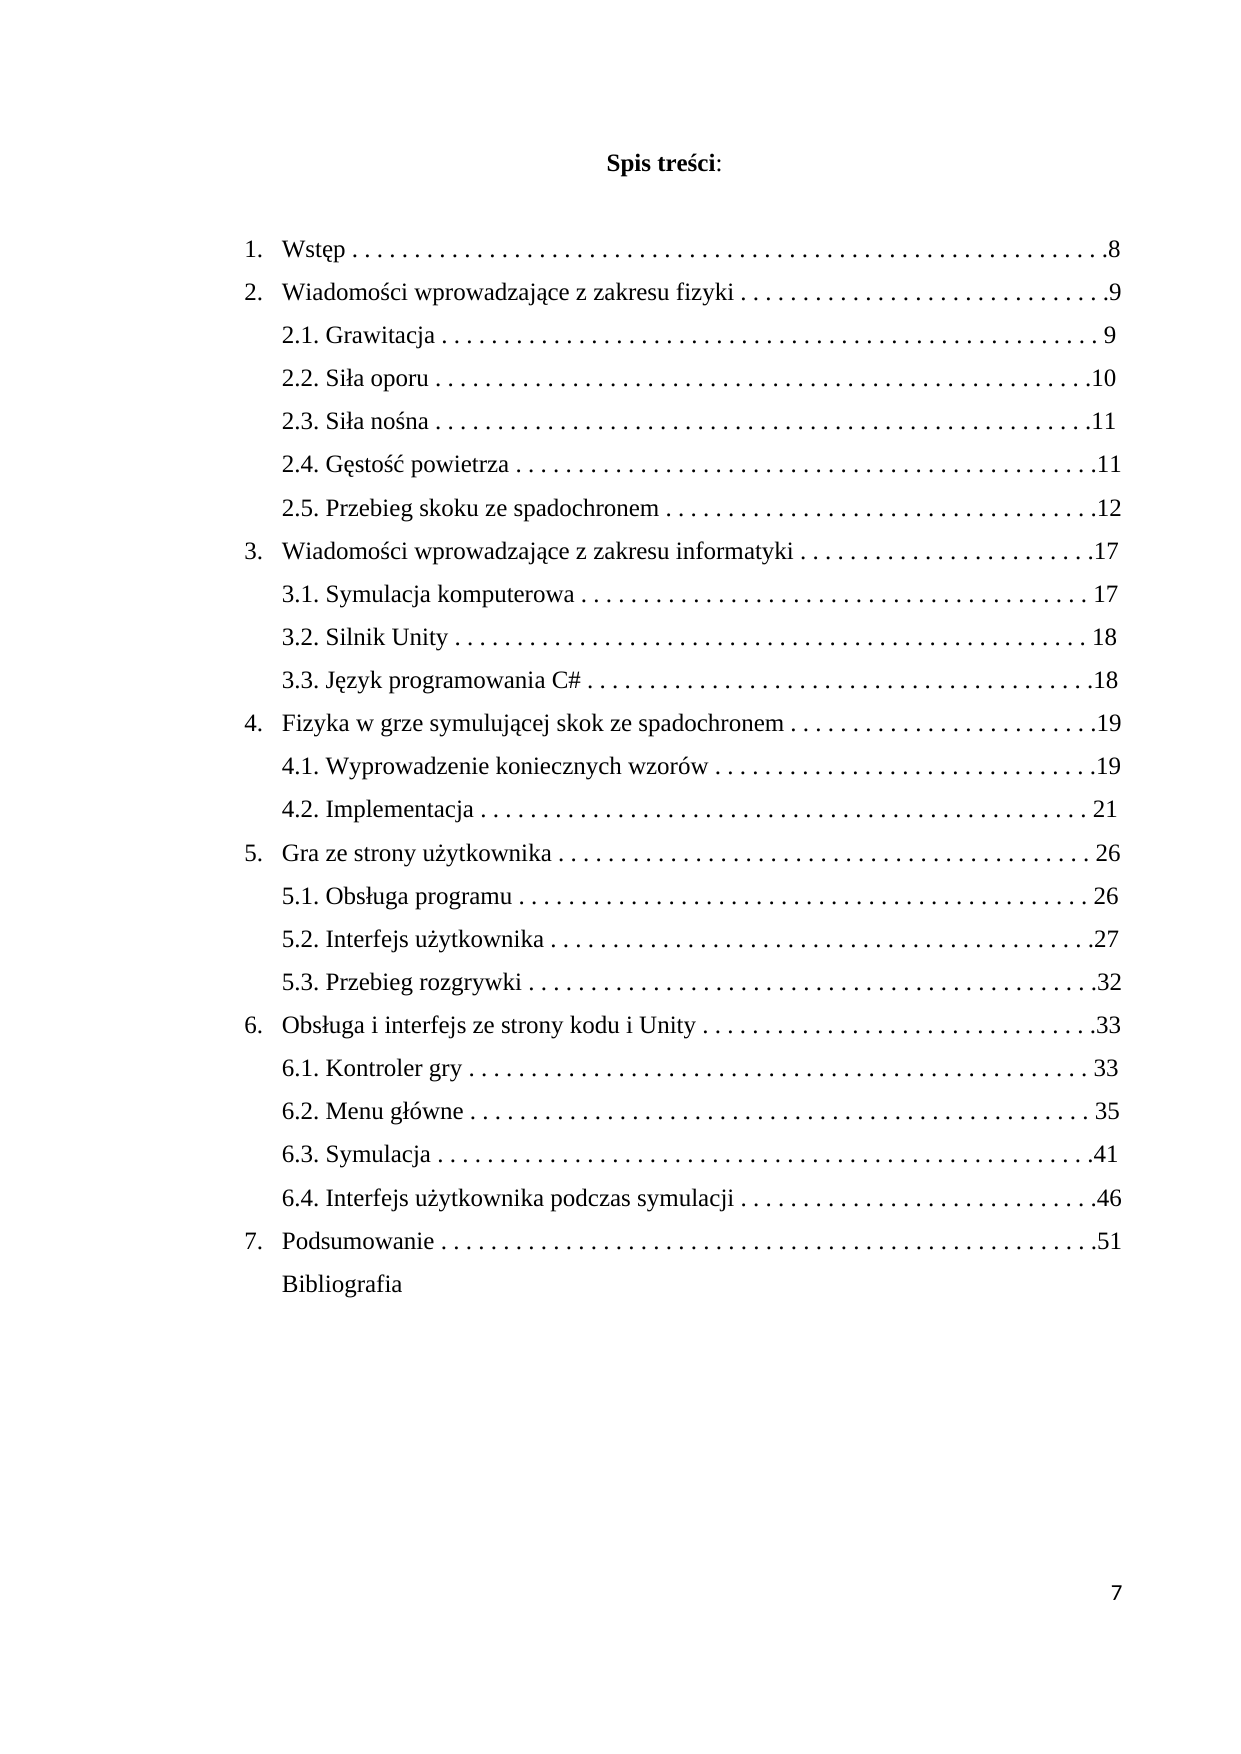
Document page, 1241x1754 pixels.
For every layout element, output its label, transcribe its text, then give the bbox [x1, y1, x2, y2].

list Fizyka w grze symulującej skok ze spadochronem . . . . . . . . . . . . . . . . . . . . . . . . .19 [244, 708, 1122, 737]
list 6.4. Interfejs użytkownika podczas symulacji . . . . . . . . . . . . . . . . . . . . . . . . . . . . .46 [244, 1183, 1122, 1211]
list 6.1. Kontroler gry . . . . . . . . . . . . . . . . . . . . . . . . . . . . . . . . . . . . . . . . . . . . . . . . . . 33 [244, 1053, 1122, 1082]
list 2.3. Siła nośna . . . . . . . . . . . . . . . . . . . . . . . . . . . . . . . . . . . . . . . . . . . . . . . . . . . . .11 [244, 406, 1122, 435]
list Wiadomości wprowadzające z zakresu fizyki . . . . . . . . . . . . . . . . . . . . . . . . . . . . . .9 [244, 277, 1122, 306]
list 6.2. Menu główne . . . . . . . . . . . . . . . . . . . . . . . . . . . . . . . . . . . . . . . . . . . . . . . . . . 35 [244, 1096, 1122, 1125]
list 3.3. Język programowania C# . . . . . . . . . . . . . . . . . . . . . . . . . . . . . . . . . . . . . . . . .18 [244, 665, 1122, 694]
list 2.1. Grawitacja . . . . . . . . . . . . . . . . . . . . . . . . . . . . . . . . . . . . . . . . . . . . . . . . . . . . . 9 [244, 320, 1122, 349]
list 5.3. Przebieg rozgrywki . . . . . . . . . . . . . . . . . . . . . . . . . . . . . . . . . . . . . . . . . . . . . .32 [244, 967, 1122, 996]
list 5.2. Interfejs użytkownika . . . . . . . . . . . . . . . . . . . . . . . . . . . . . . . . . . . . . . . . . . . .27 [244, 924, 1122, 953]
list 2.5. Przebieg skoku ze spadochronem . . . . . . . . . . . . . . . . . . . . . . . . . . . . . . . . . . .12 [244, 493, 1122, 521]
list 2.4. Gęstość powietrza . . . . . . . . . . . . . . . . . . . . . . . . . . . . . . . . . . . . . . . . . . . . . . .11 [244, 449, 1122, 478]
list 6.3. Symulacja . . . . . . . . . . . . . . . . . . . . . . . . . . . . . . . . . . . . . . . . . . . . . . . . . . . . .41 [244, 1139, 1122, 1168]
list 4.2. Implementacja . . . . . . . . . . . . . . . . . . . . . . . . . . . . . . . . . . . . . . . . . . . . . . . . . 21 [244, 794, 1122, 823]
list Podsumowanie . . . . . . . . . . . . . . . . . . . . . . . . . . . . . . . . . . . . . . . . . . . . . . . . . . . . .51 [244, 1226, 1122, 1254]
text Spis treści: [207, 148, 1122, 176]
list 3.2. Silnik Unity . . . . . . . . . . . . . . . . . . . . . . . . . . . . . . . . . . . . . . . . . . . . . . . . . . . 18 [244, 622, 1122, 651]
list 4.1. Wyprowadzenie koniecznych wzorów . . . . . . . . . . . . . . . . . . . . . . . . . . . . . . .19 [244, 751, 1122, 780]
list 2.2. Siła oporu . . . . . . . . . . . . . . . . . . . . . . . . . . . . . . . . . . . . . . . . . . . . . . . . . . . . .10 [244, 363, 1122, 392]
list 5.1. Obsługa programu . . . . . . . . . . . . . . . . . . . . . . . . . . . . . . . . . . . . . . . . . . . . . . 26 [244, 881, 1122, 909]
list 3.1. Symulacja komputerowa . . . . . . . . . . . . . . . . . . . . . . . . . . . . . . . . . . . . . . . . . 17 [244, 579, 1122, 608]
list Wiadomości wprowadzające z zakresu informatyki . . . . . . . . . . . . . . . . . . . . . . . .17 [244, 536, 1122, 564]
list Wstęp . . . . . . . . . . . . . . . . . . . . . . . . . . . . . . . . . . . . . . . . . . . . . . . . . . . . . . . . . . . . .8 [244, 234, 1122, 263]
list Obsługa i interfejs ze strony kodu i Unity . . . . . . . . . . . . . . . . . . . . . . . . . . . . . . . .33 [244, 1010, 1122, 1039]
list Bibliografia [244, 1269, 1122, 1298]
list Gra ze strony użytkownika . . . . . . . . . . . . . . . . . . . . . . . . . . . . . . . . . . . . . . . . . . . 26 [244, 838, 1122, 866]
